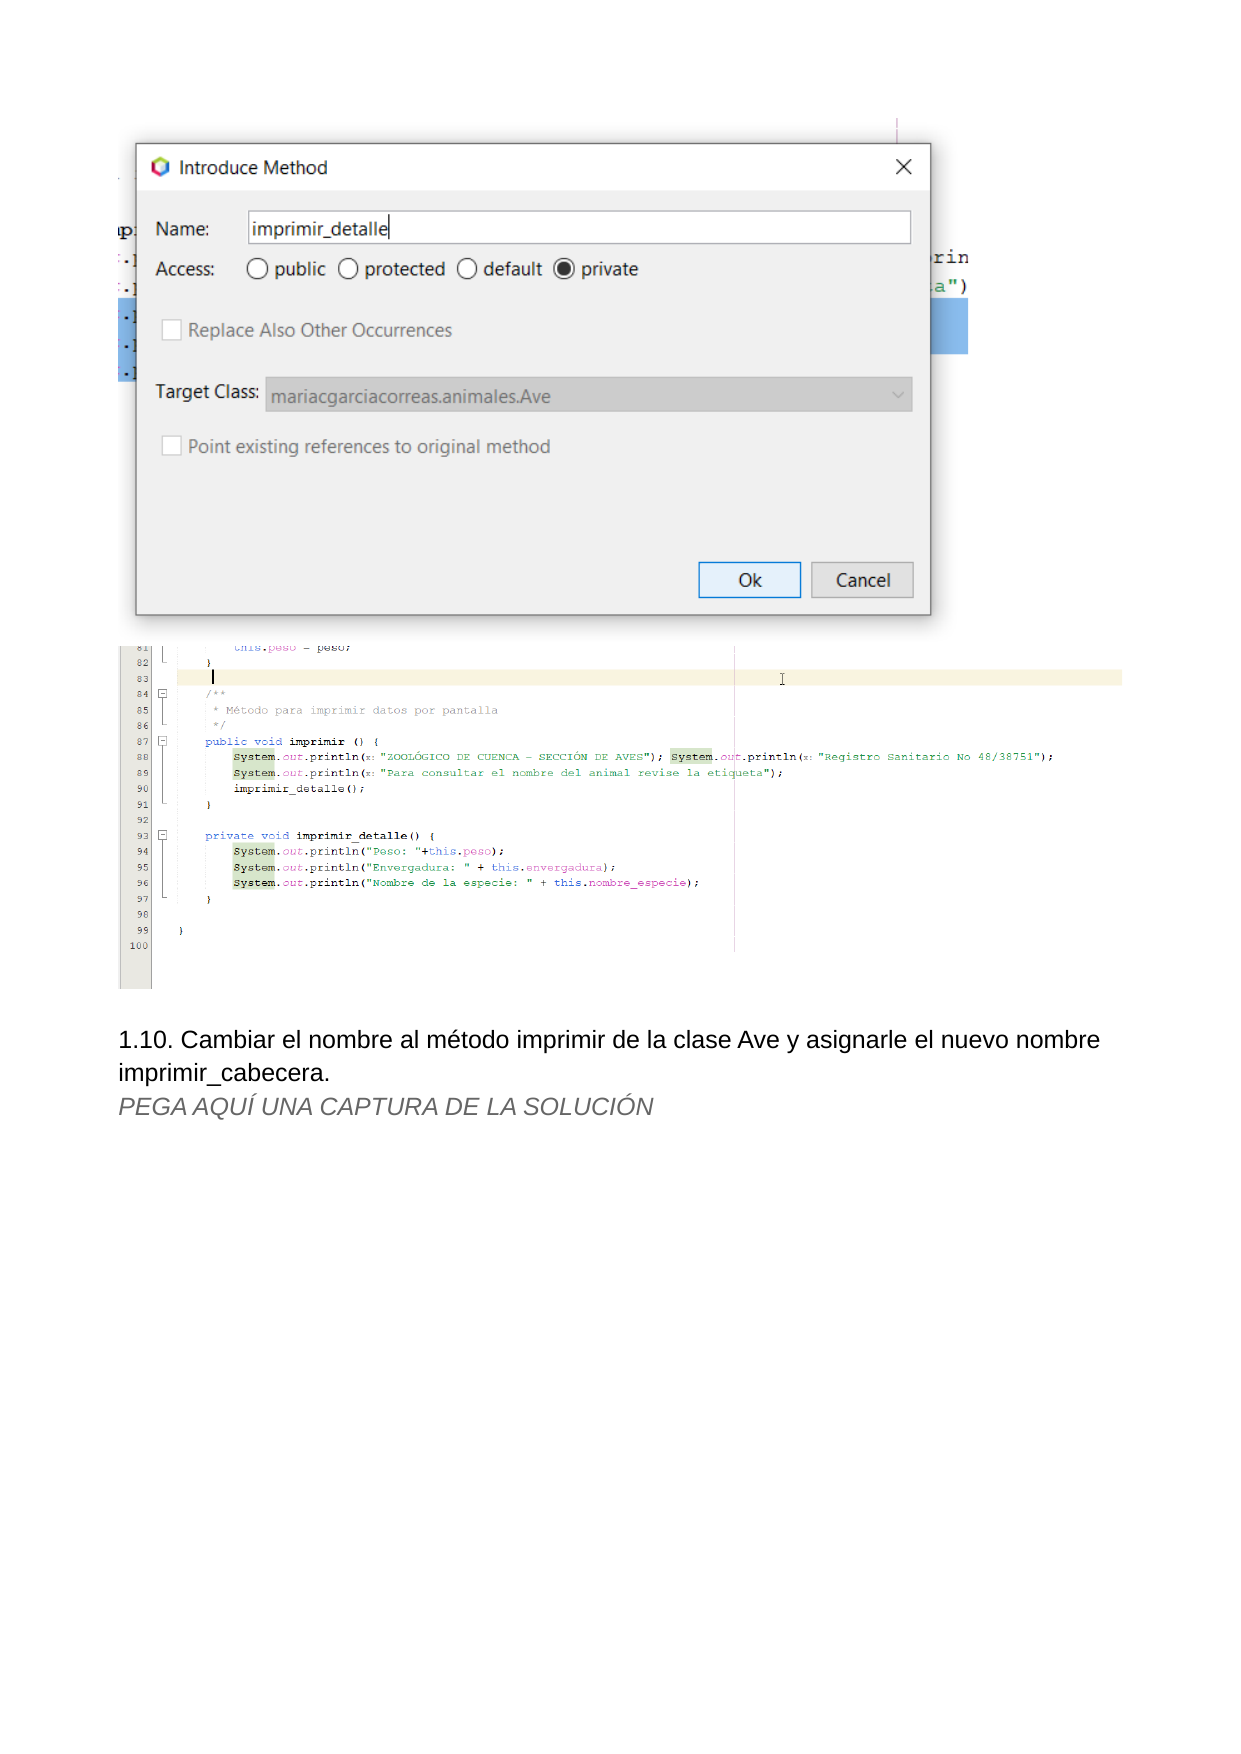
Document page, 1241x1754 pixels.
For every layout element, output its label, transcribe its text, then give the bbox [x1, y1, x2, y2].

text 1.10. Cambiar el nombre al método imprimir de la clase Ave y asignarle el nuevo nombre imprimir_cabecera. [118, 1025, 1122, 1087]
text PEGA AQUÍ UNA CAPTURA DE LA SOLUCIÓN [118, 1091, 1122, 1120]
